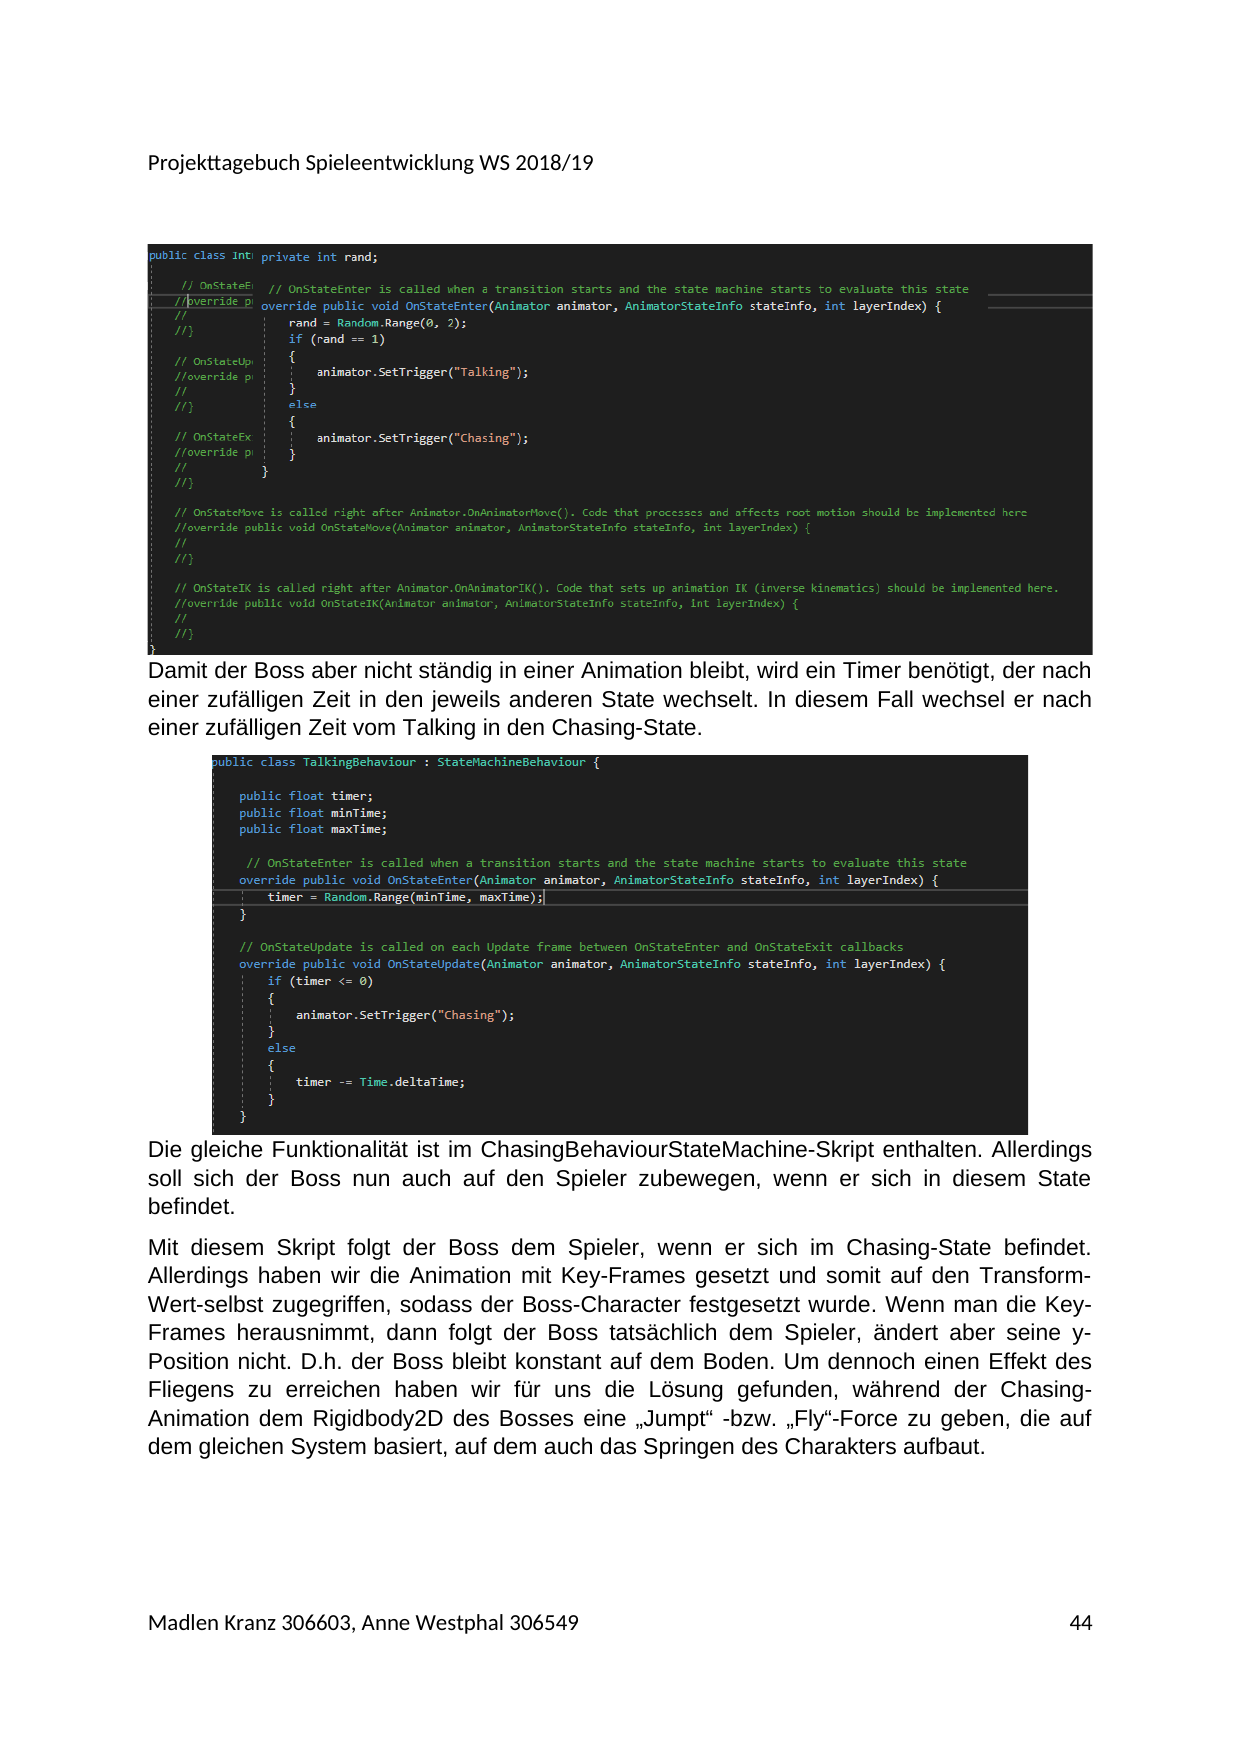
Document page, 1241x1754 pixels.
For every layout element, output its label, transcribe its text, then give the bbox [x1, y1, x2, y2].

picture [147, 244, 1093, 655]
text Damit der Boss aber nicht ständig in einer Animation bleibt, wird ein Timer benötigt, der nach einer zufälligen Zeit in den jeweils anderen State wechselt. In diesem Fall wechsel er nach einer zufälligen Zeit vom Talking in den Chasing-State. [148, 655, 1093, 740]
text Mit diesem Skript folgt der Boss dem Spieler, wenn er sich im Chasing-State befindet. Allerdings haben wir die Animation mit Key-Frames gesetzt und somit auf den Transform-Wert-selbst zugegriffen, sodass der Boss-Character festgesetzt wurde. Wenn man die Key-Frames herausnimmt, dann folgt der Boss tatsächlich dem Spieler, ändert aber seine y-Position nicht. D.h. der Boss bleibt konstant auf dem Boden. Um dennoch einen Effekt des Fliegens zu erreichen haben wir für uns die Lösung gefunden, während der Chasing-Animation dem Rigidbody2D des Bosses eine „Jumpt“ -bzw. „Fly“-Force zu geben, die auf dem gleichen System basiert, auf dem auch das Springen des Charakters aufbaut. [148, 1234, 1093, 1459]
picture [212, 755, 1029, 1135]
text Die gleiche Funktionalität ist im ChasingBehaviourStateMachine-Skript enthalten. Allerdings soll sich der Boss nun auch auf den Spieler zubewegen, wenn er sich in diesem State befindet. [148, 755, 1093, 1219]
